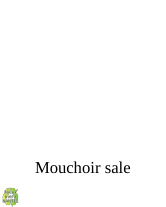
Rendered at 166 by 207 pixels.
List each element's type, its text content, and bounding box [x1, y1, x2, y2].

table_cell Mouchoir sale [6, 153, 159, 183]
table_header [57, 6, 108, 46]
table_header [6, 6, 57, 46]
table_cell [6, 46, 159, 152]
table_header [108, 6, 159, 46]
picture [2, 187, 19, 207]
